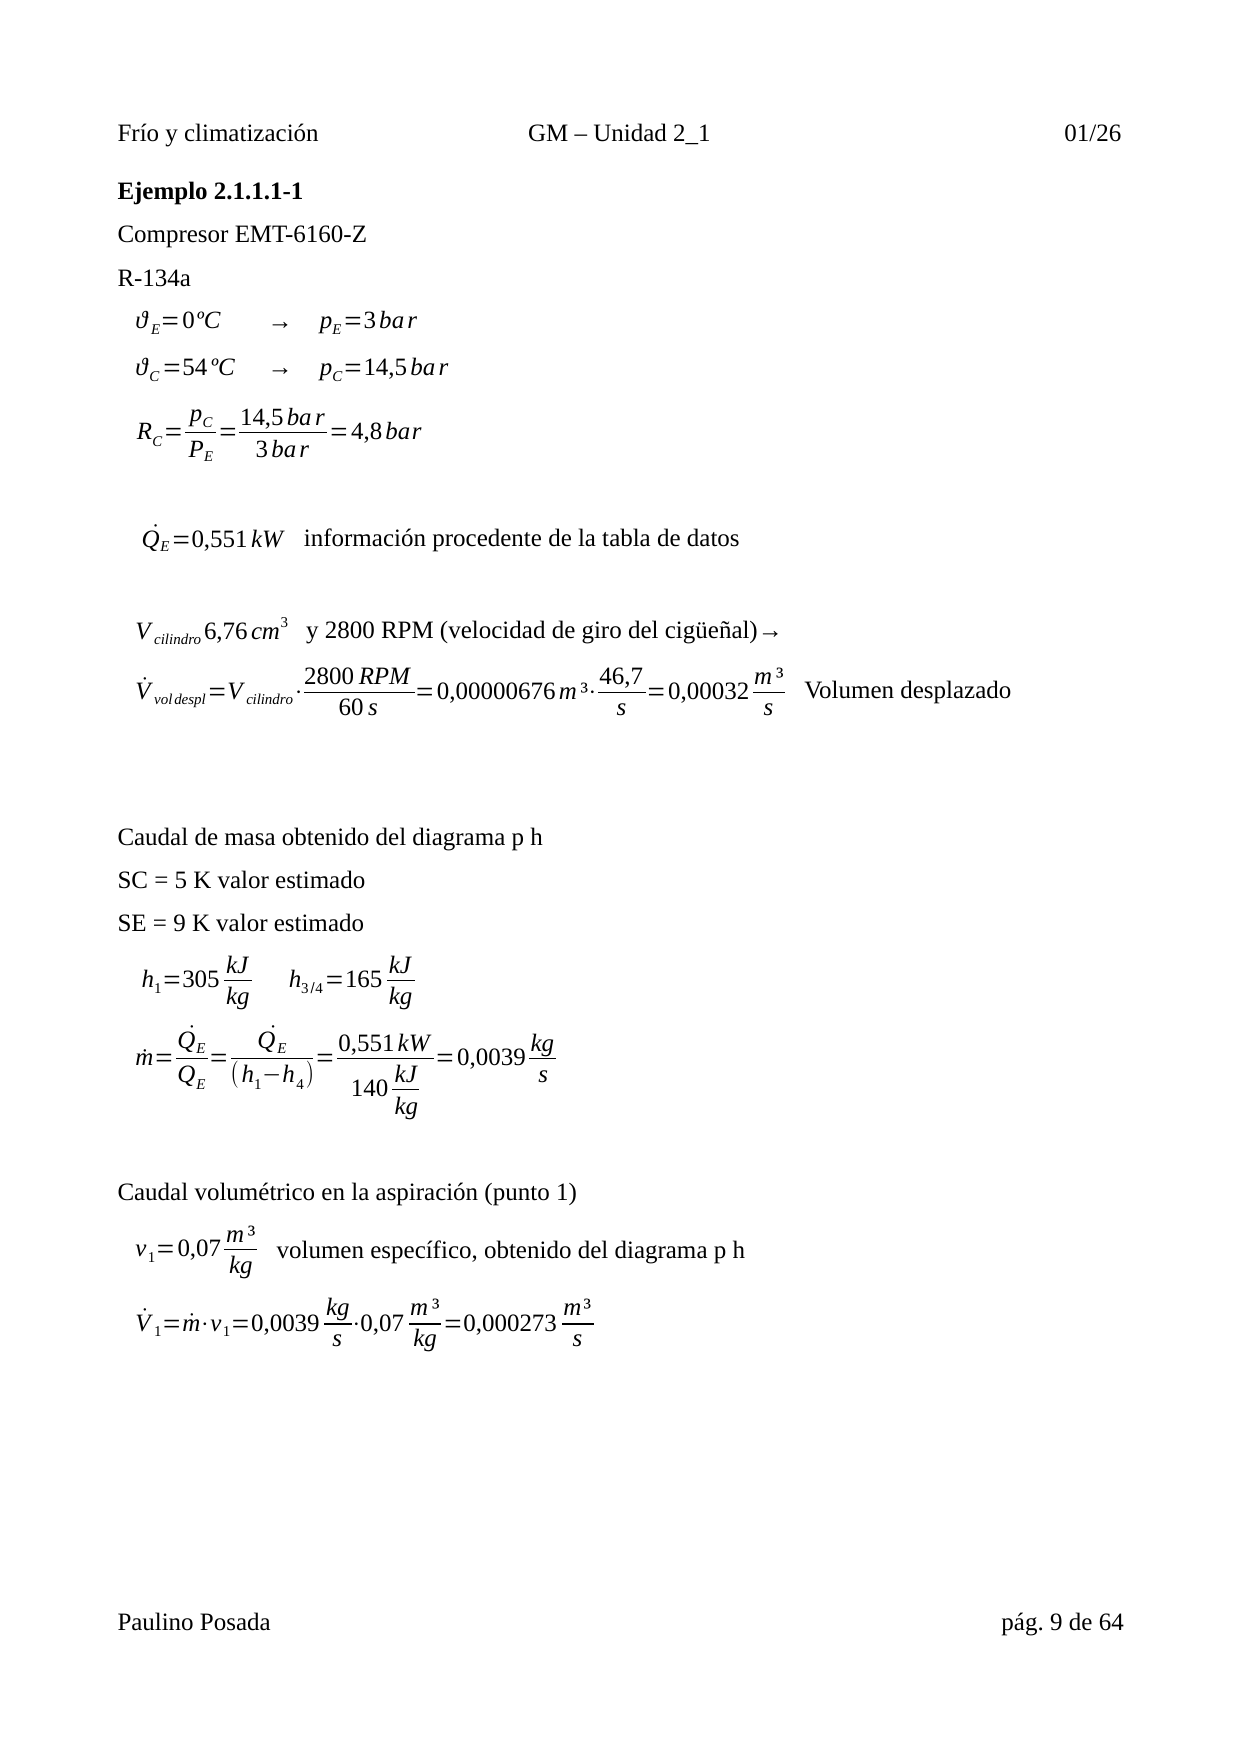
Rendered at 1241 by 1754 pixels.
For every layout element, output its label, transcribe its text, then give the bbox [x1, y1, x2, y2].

text Caudal volumétrico en la aspiración (punto 1) [117, 1177, 1123, 1206]
text Compresor EMT-6160-Z [117, 219, 1123, 248]
text Ejemplo 2.1.1.1-1 [117, 176, 1123, 205]
text Caudal de masa obtenido del diagrama p h [117, 822, 1123, 851]
text → [117, 306, 1123, 338]
text R-134a [117, 263, 1123, 291]
text SC = 5 K valor estimado [117, 865, 1123, 894]
text volumen específico, obtenido del diagrama p h [117, 1220, 1123, 1279]
text → [117, 352, 1123, 385]
text y 2800 RPM (velocidad de giro del cigüeñal)→ Volumen desplazado [117, 613, 1123, 722]
text SE = 9 K valor estimado [117, 908, 1123, 937]
text información procedente de la tabla de datos [117, 523, 1123, 556]
